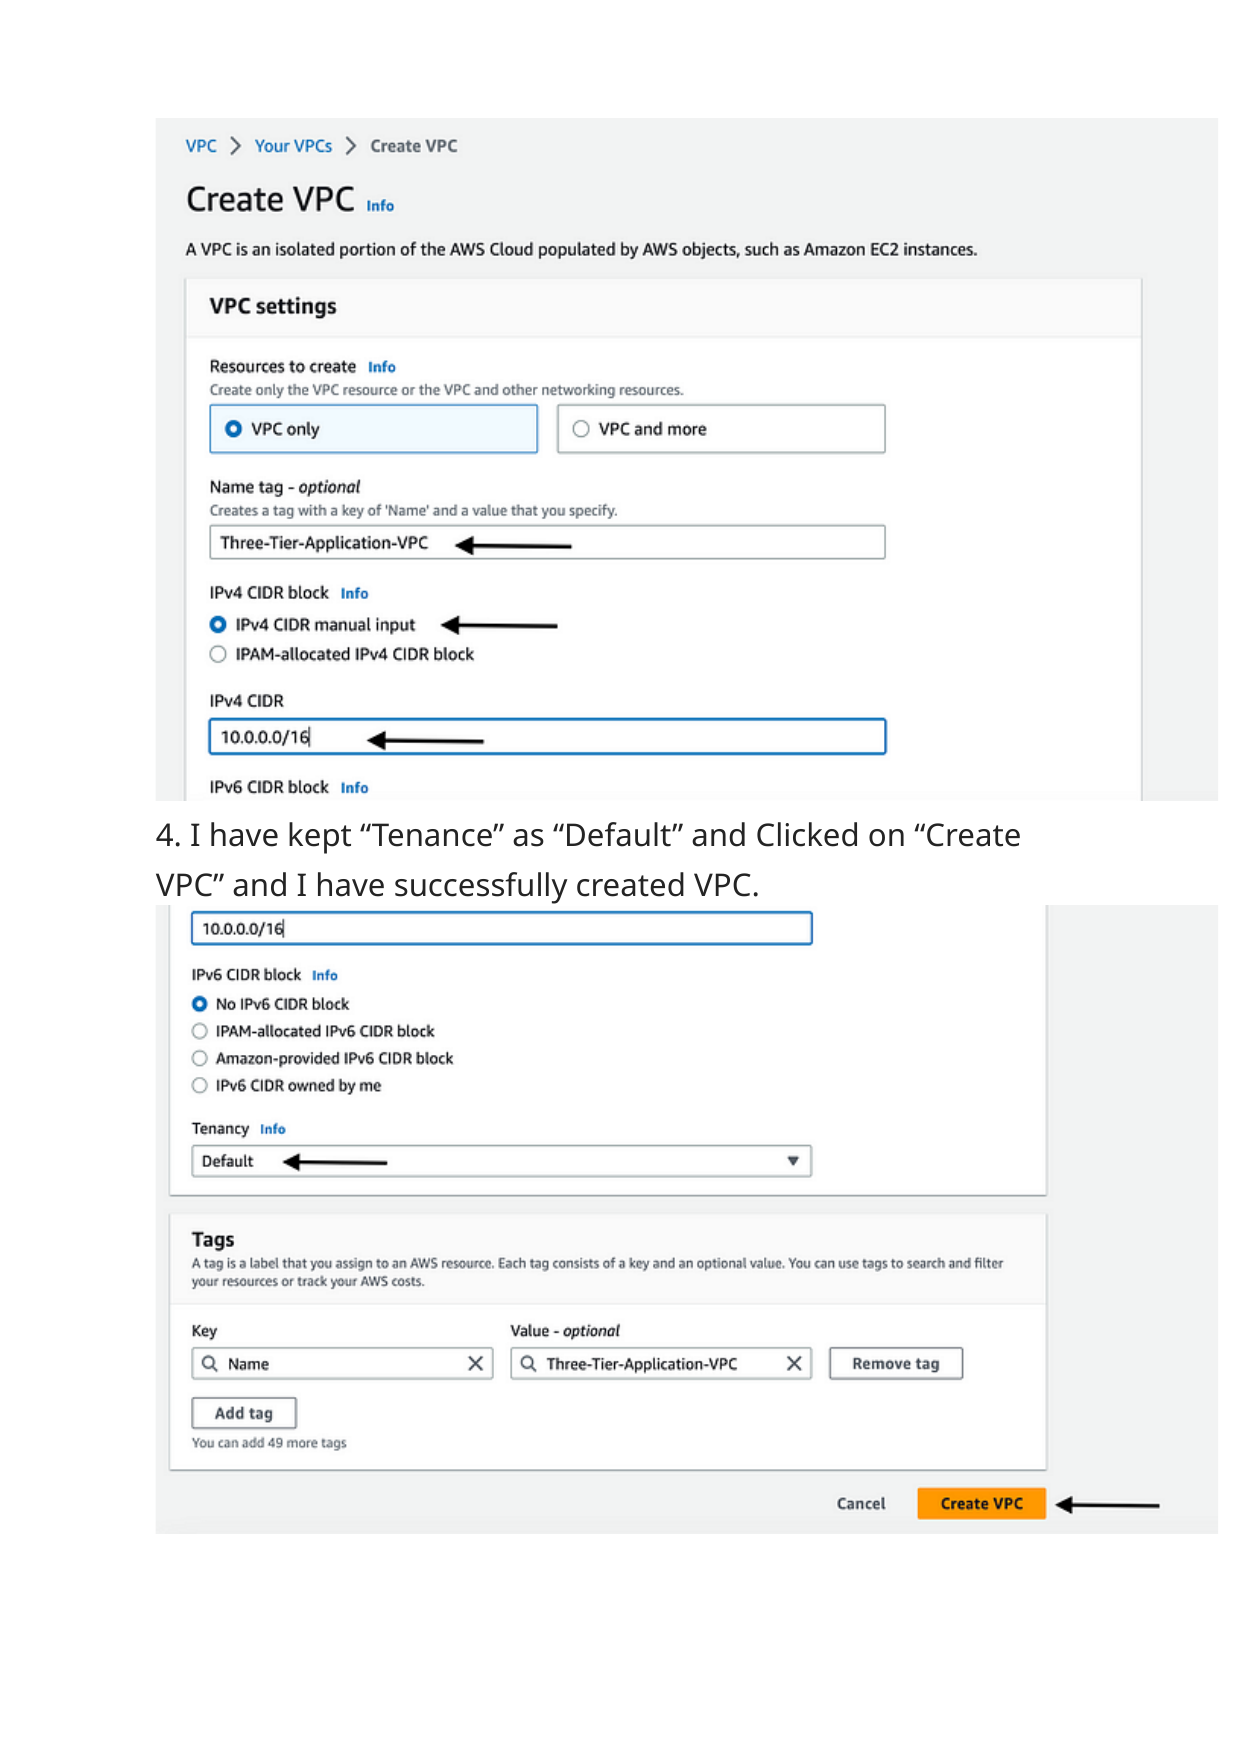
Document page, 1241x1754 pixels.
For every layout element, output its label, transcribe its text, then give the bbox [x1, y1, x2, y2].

text 4. I have kept “Tenance” as “Default” and Clicked on “Create VPC” and I have successfully created VPC. [156, 805, 1084, 905]
picture [155, 905, 1219, 1534]
picture [155, 118, 1219, 801]
